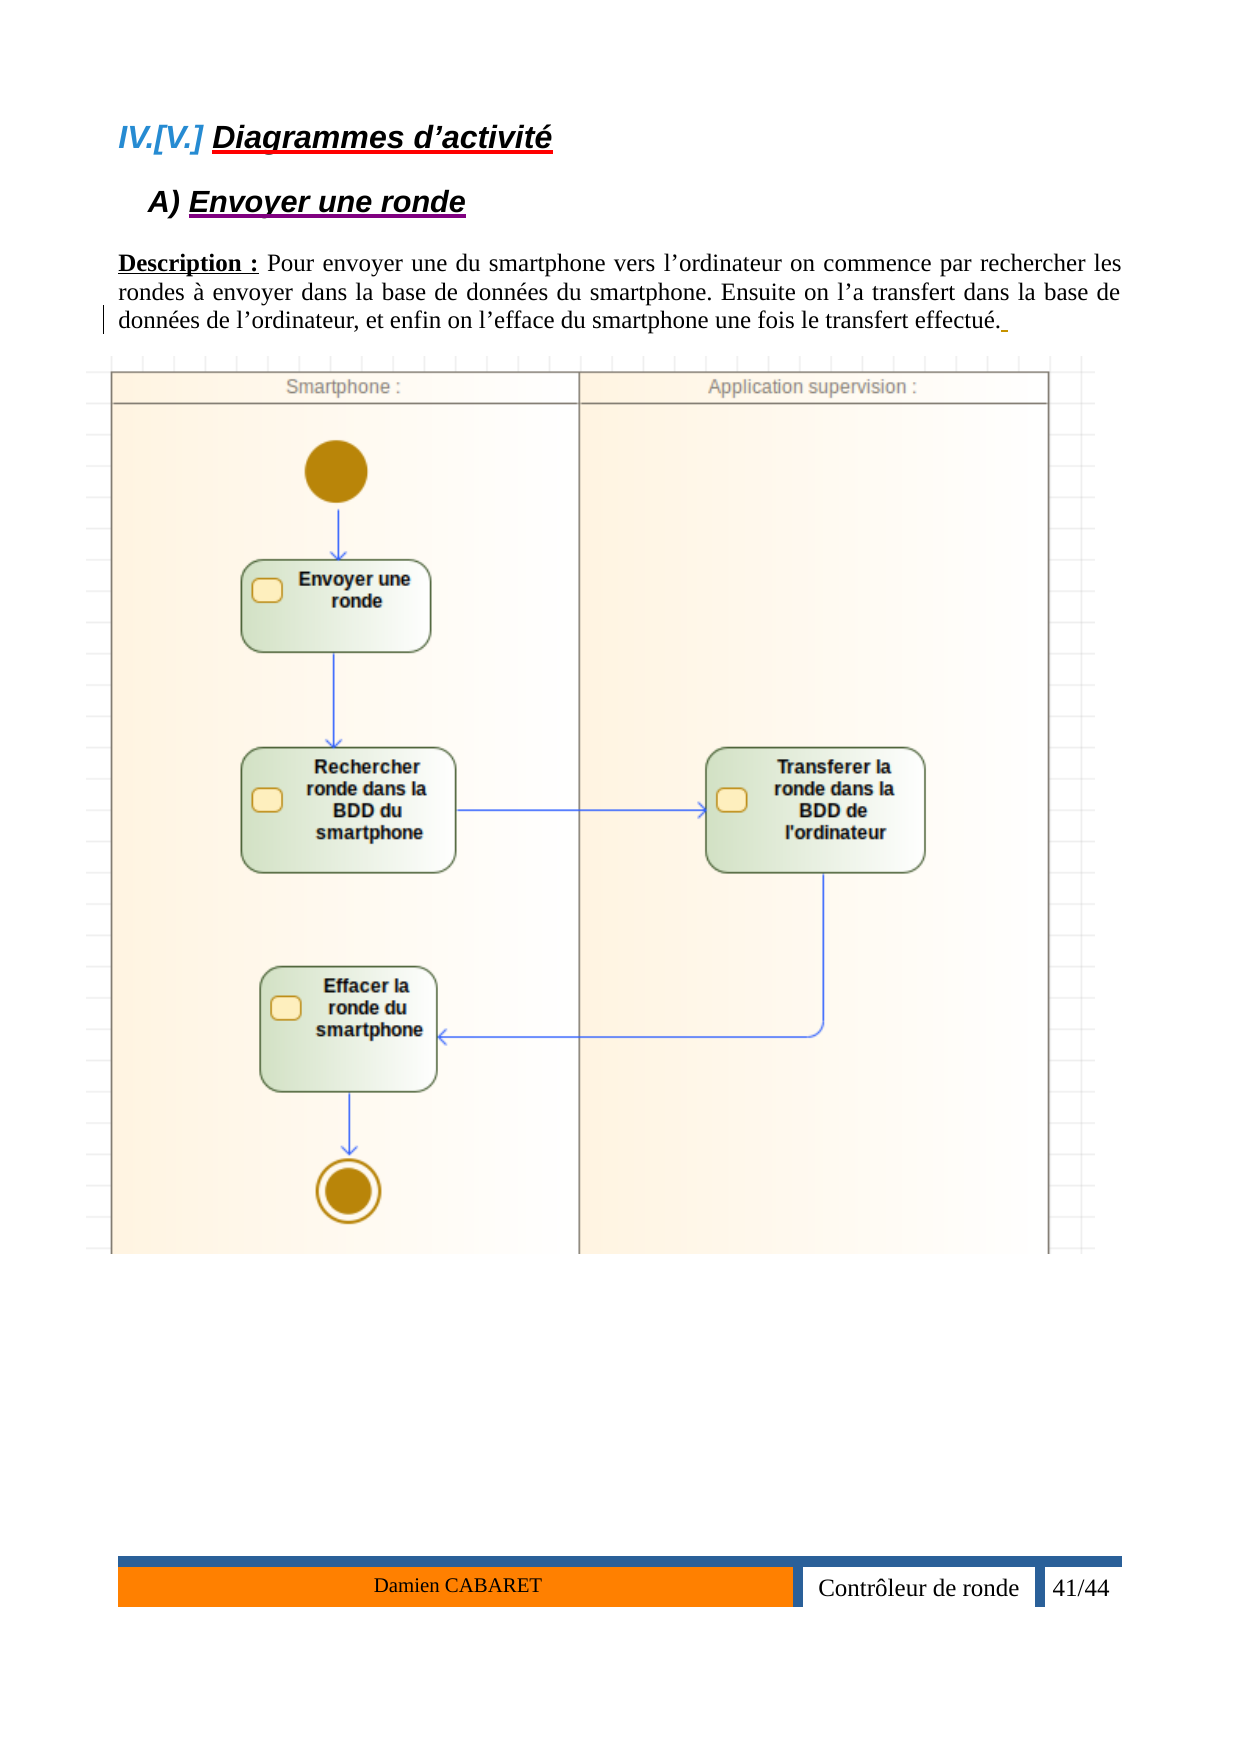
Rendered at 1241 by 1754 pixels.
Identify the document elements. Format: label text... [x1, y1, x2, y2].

subtitle Diagrammes d’activité [118, 118, 1122, 155]
picture [86, 356, 1095, 1254]
subtitle Envoyer une ronde [118, 184, 1122, 219]
text Description : Pour envoyer une du smartphone vers l’ordinateur on commence par rechercher les rondes à envoyer dans la base de données du smartphone. Ensuite on l’a transfert dans la base de données de l’ordinateur, et enfin on l’efface du smartphone une fois le transfert effectué. [118, 248, 1122, 334]
